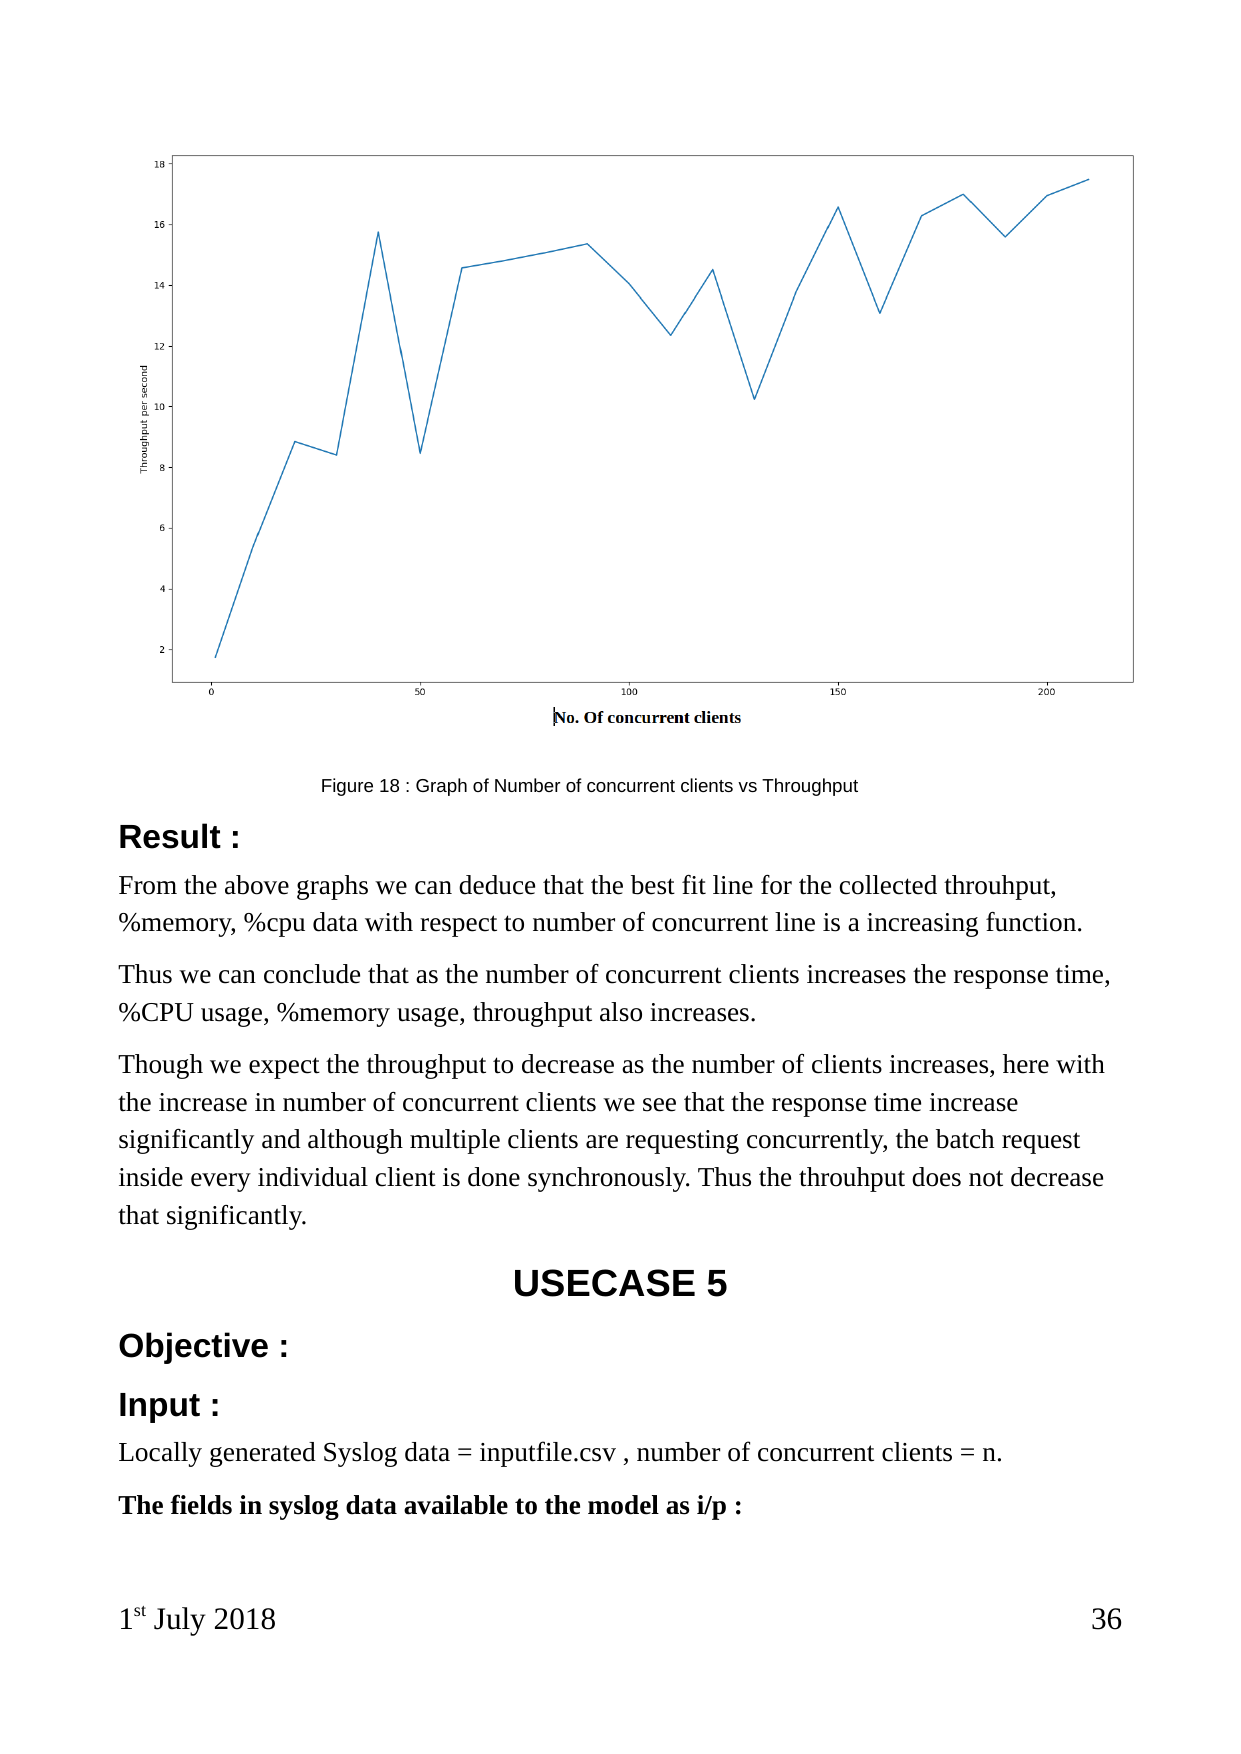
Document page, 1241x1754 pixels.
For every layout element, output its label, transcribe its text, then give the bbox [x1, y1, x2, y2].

text The fields in syslog data available to the model as i/p : [118, 1489, 1122, 1520]
subtitle Figure 18 : Graph of Number of concurrent clients vs Throughput [118, 775, 1122, 797]
text Locally generated Syslog data = inputfile.csv , number of concurrent clients = n. [118, 1436, 1122, 1468]
text Thus we can conclude that as the number of concurrent clients increases the response time, %CPU usage, %memory usage, throughput also increases. [118, 958, 1122, 1027]
subtitle Result : [118, 817, 1122, 856]
subtitle Objective : [118, 1326, 1122, 1364]
picture [131, 144, 1151, 723]
text From the above graphs we can deduce that the best fit line for the collected throuhput, %memory, %cpu data with respect to number of concurrent line is a increasing function. [118, 868, 1122, 937]
subtitle Input : [118, 1385, 1122, 1424]
subtitle USECASE 5 [118, 1261, 1122, 1305]
text Though we expect the throughput to decrease as the number of clients increases, here with the increase in number of concurrent clients we see that the response time increase significantly and although multiple clients are requesting concurrently, the batch request inside every individual client is done synchronously. Thus the throuhput does not decrease that significantly. [118, 1048, 1122, 1230]
